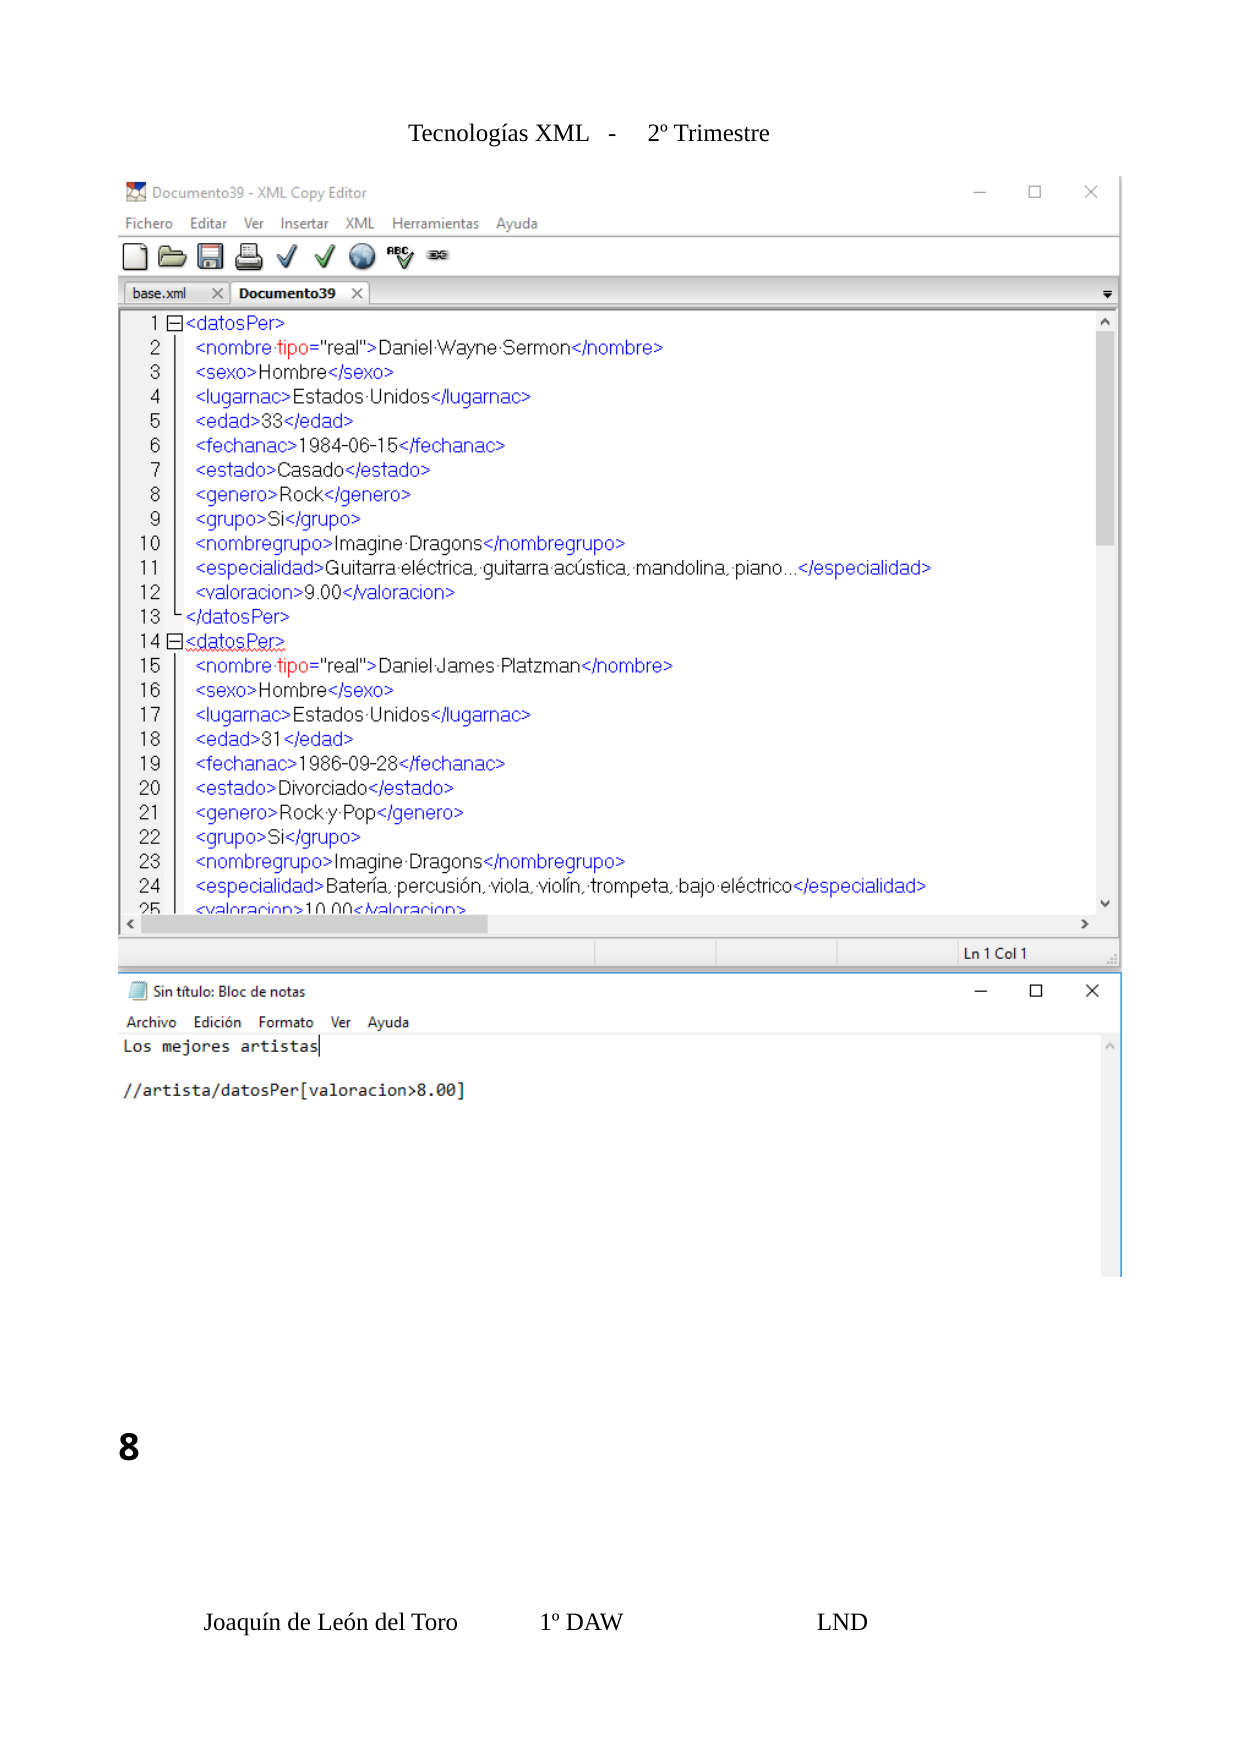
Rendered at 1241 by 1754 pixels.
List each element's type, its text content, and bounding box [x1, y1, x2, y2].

text 8 [118, 1421, 1122, 1472]
picture [118, 176, 1123, 1277]
